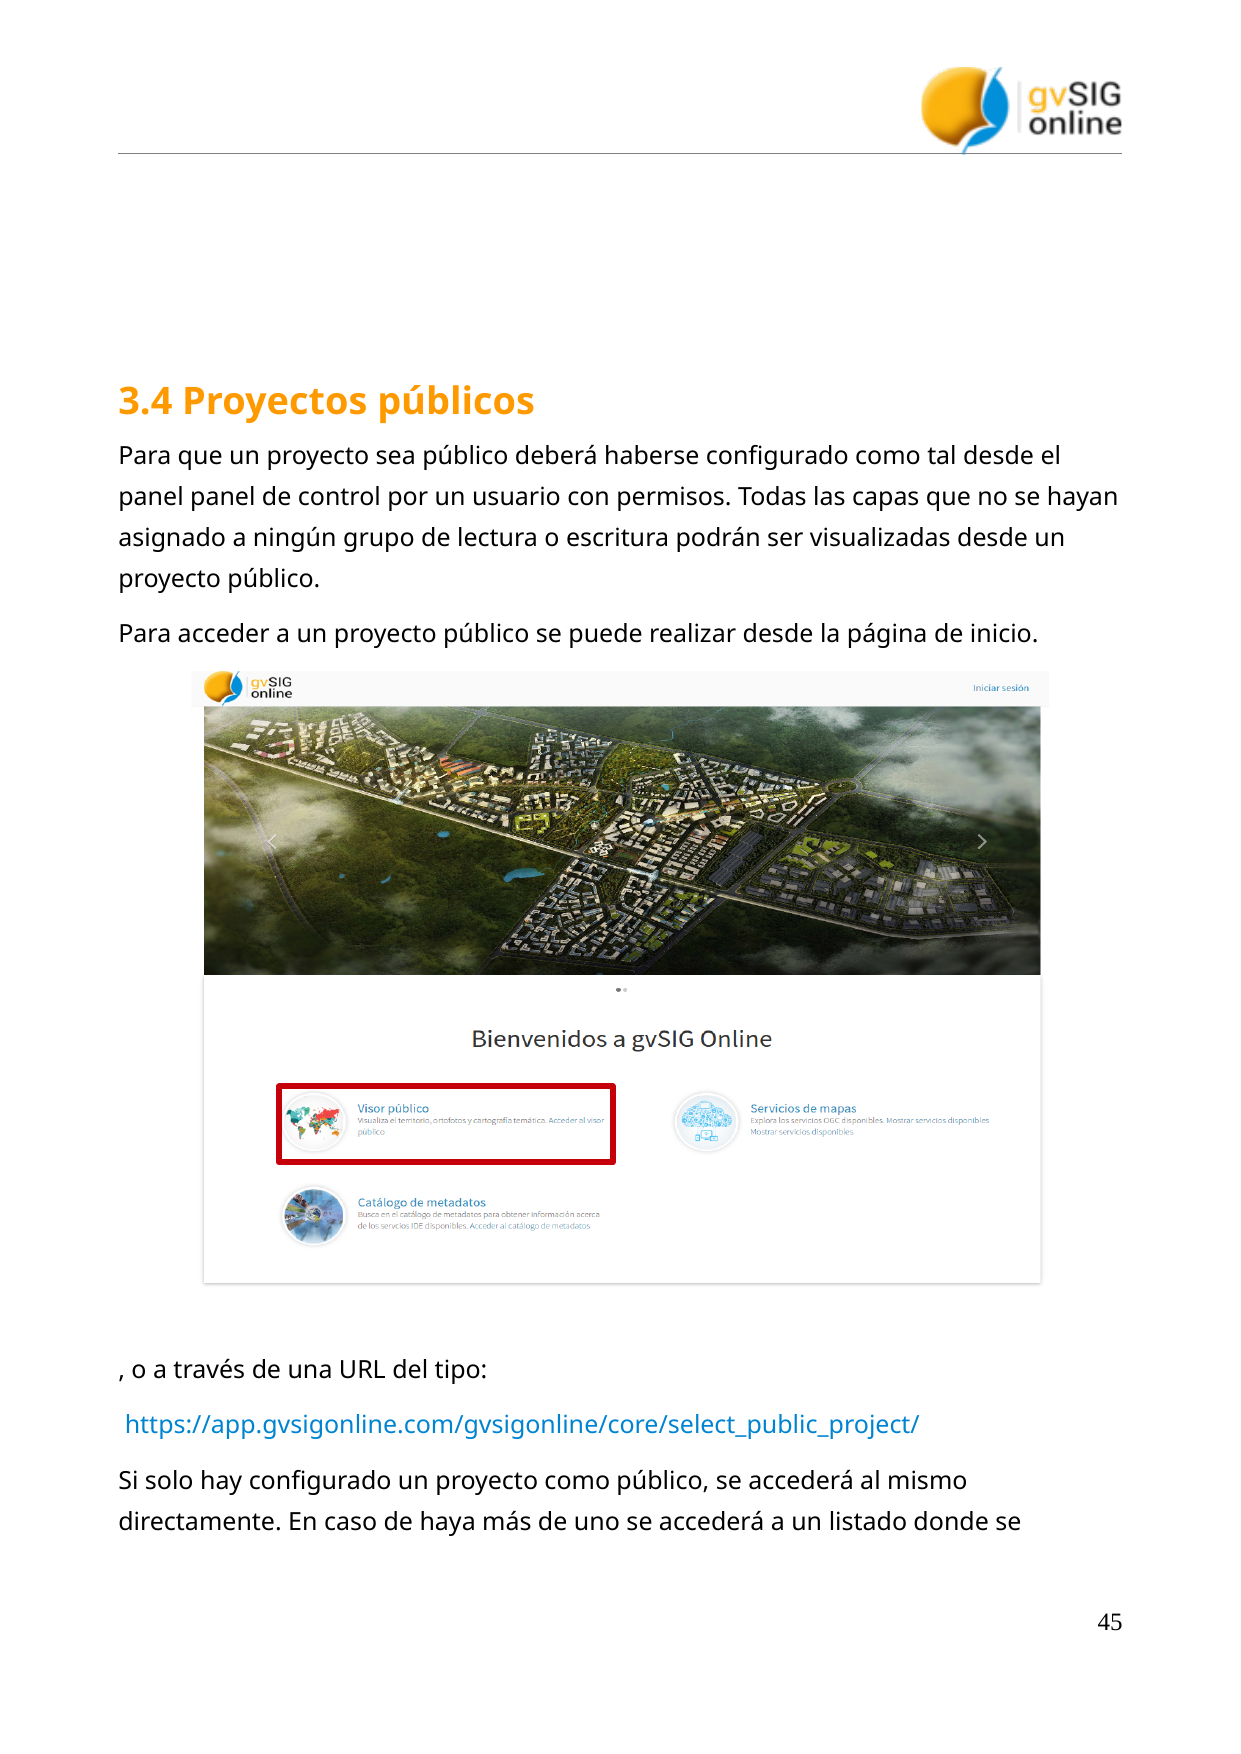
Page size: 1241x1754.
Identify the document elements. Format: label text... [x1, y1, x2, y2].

picture [921, 67, 1122, 155]
subtitle 3.4 Proyectos públicos [118, 373, 1122, 425]
text https://app.gvsigonline.com/gvsigonline/core/select_public_project/ [118, 1407, 1122, 1441]
text Para acceder a un proyecto público se puede realizar desde la página de inicio. [118, 616, 1122, 650]
text Para que un proyecto sea público deberá haberse configurado como tal desde el panel panel de control por un usuario con permisos. Todas las capas que no se hayan asignado a ningún grupo de lectura o escritura podrán ser visualizadas desde un proyecto público. [118, 438, 1122, 594]
picture [191, 671, 1049, 1290]
text , o a través de una URL del tipo: [118, 1351, 1122, 1386]
text Si solo hay configurado un proyecto como público, se accederá al mismo directamente. En caso de haya más de uno se accederá a un listado donde se [118, 1462, 1122, 1537]
